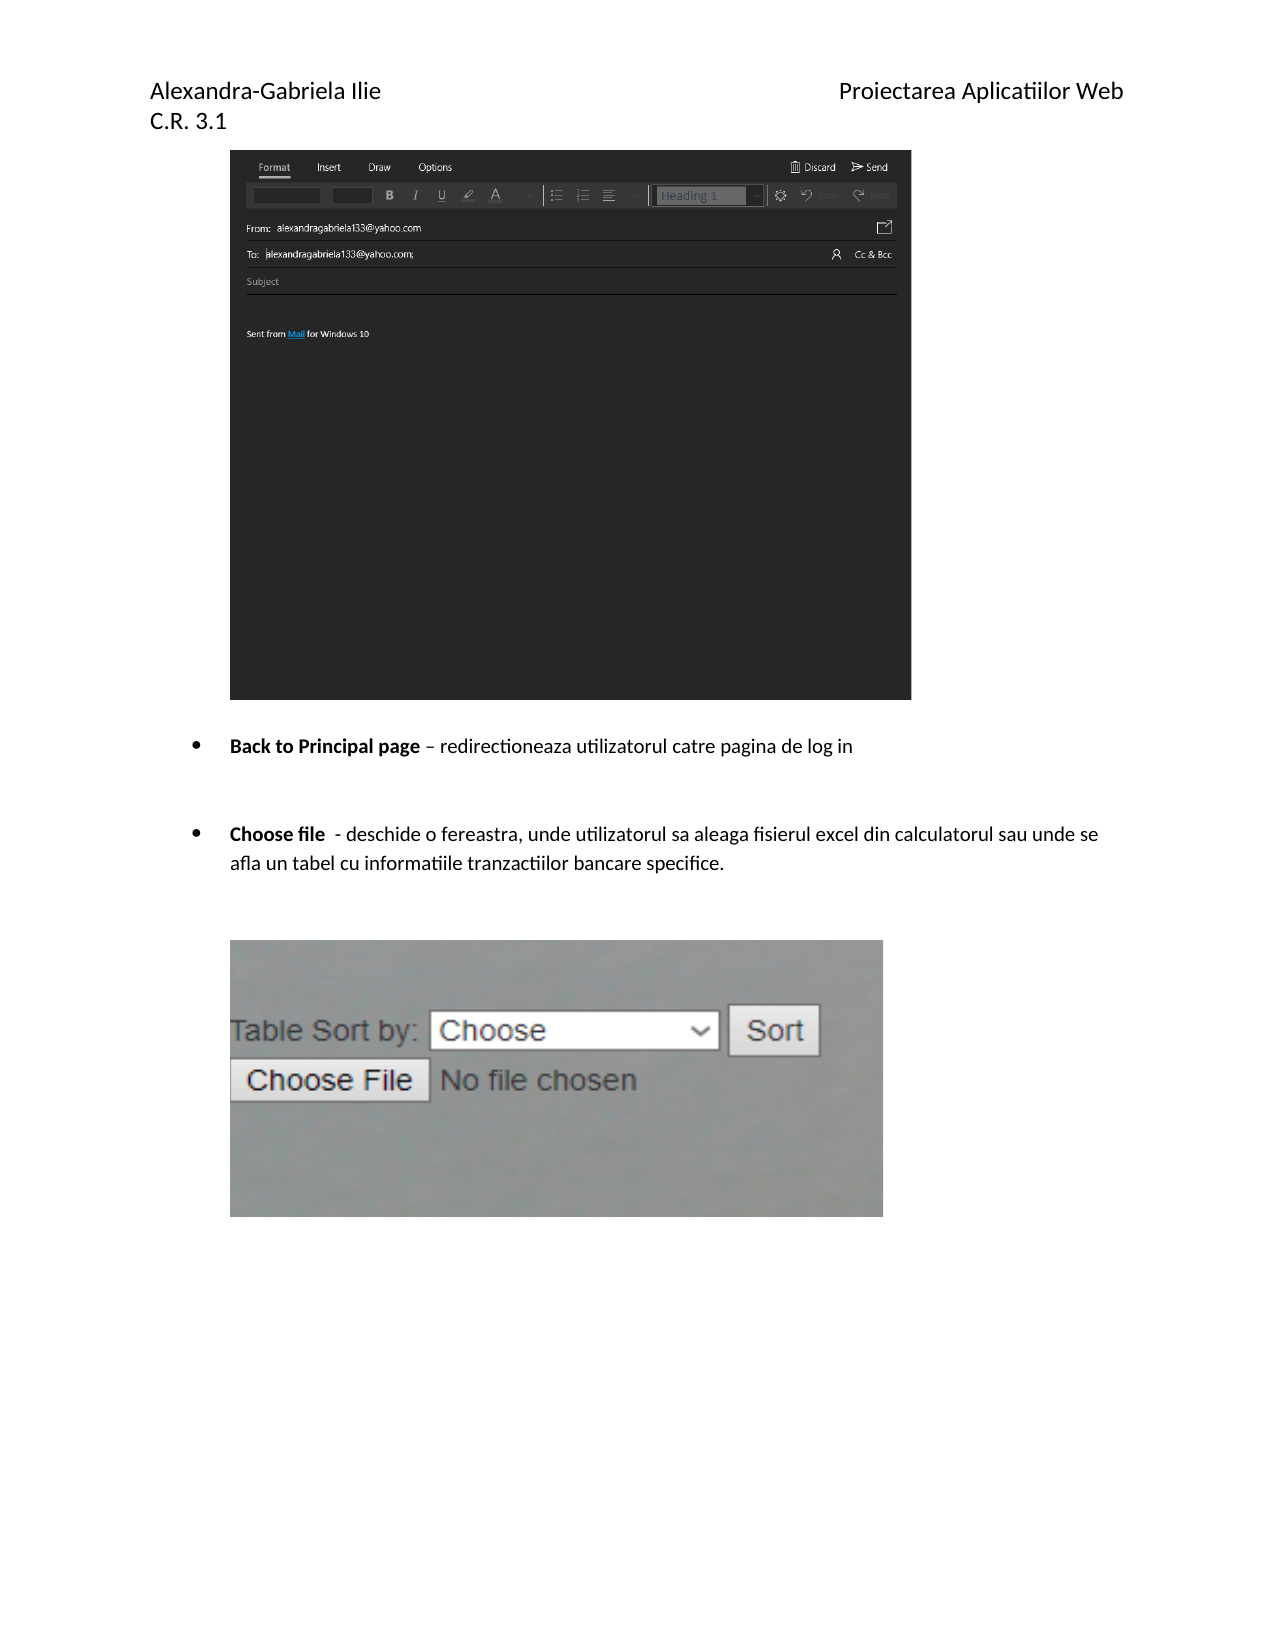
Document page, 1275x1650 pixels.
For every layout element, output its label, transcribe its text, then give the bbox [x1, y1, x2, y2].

list Choose file - deschide o fereastra, unde utilizatorul sa aleaga fisierul excel din calculatorul sau unde se afla un tabel cu informatiile tranzactiilor bancare specifice. [192, 821, 1125, 875]
list Back to Principal page – redirectioneaza utilizatorul catre pagina de log in [192, 733, 1125, 759]
